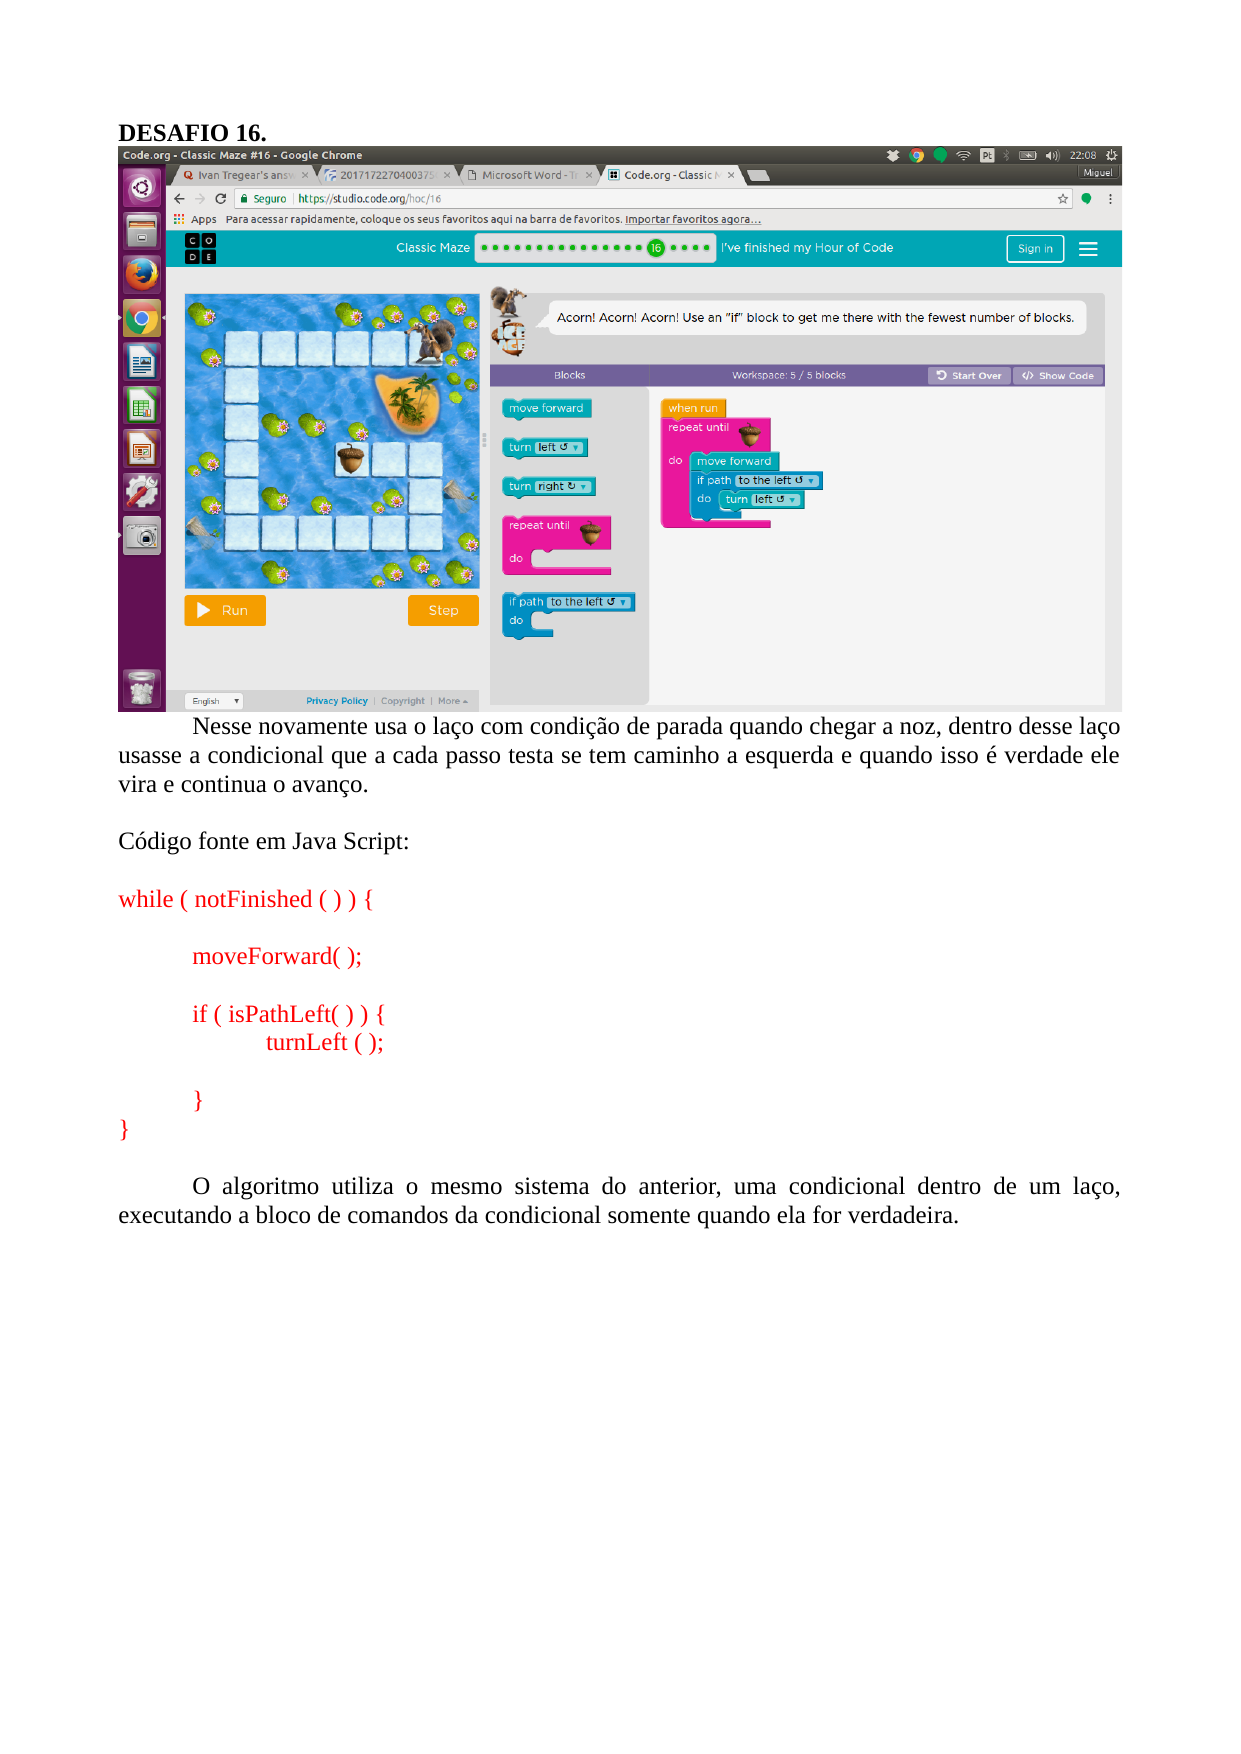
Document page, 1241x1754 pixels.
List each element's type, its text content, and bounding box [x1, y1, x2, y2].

text } [118, 1114, 1122, 1142]
text while ( notFinished ( ) ) { [118, 884, 1122, 912]
text Código fonte em Java Script: [118, 826, 1122, 855]
text } [118, 1085, 1122, 1114]
picture [118, 146, 1123, 712]
text turnLeft ( ); [118, 1027, 1122, 1056]
text moveForward( ); [118, 941, 1122, 970]
text if ( isPathLeft( ) ) { [118, 999, 1122, 1027]
text O algoritmo utiliza o mesmo sistema do anterior, uma condicional dentro de um laço, executando a bloco de comandos da condicional somente quando ela for verdadeira. [118, 1171, 1122, 1229]
text DESAFIO 16. [118, 118, 1122, 146]
text Nesse novamente usa o laço com condição de parada quando chegar a noz, dentro desse laço usasse a condicional que a cada passo testa se tem caminho a esquerda e quando isso é verdade ele vira e continua o avanço. [118, 712, 1122, 797]
